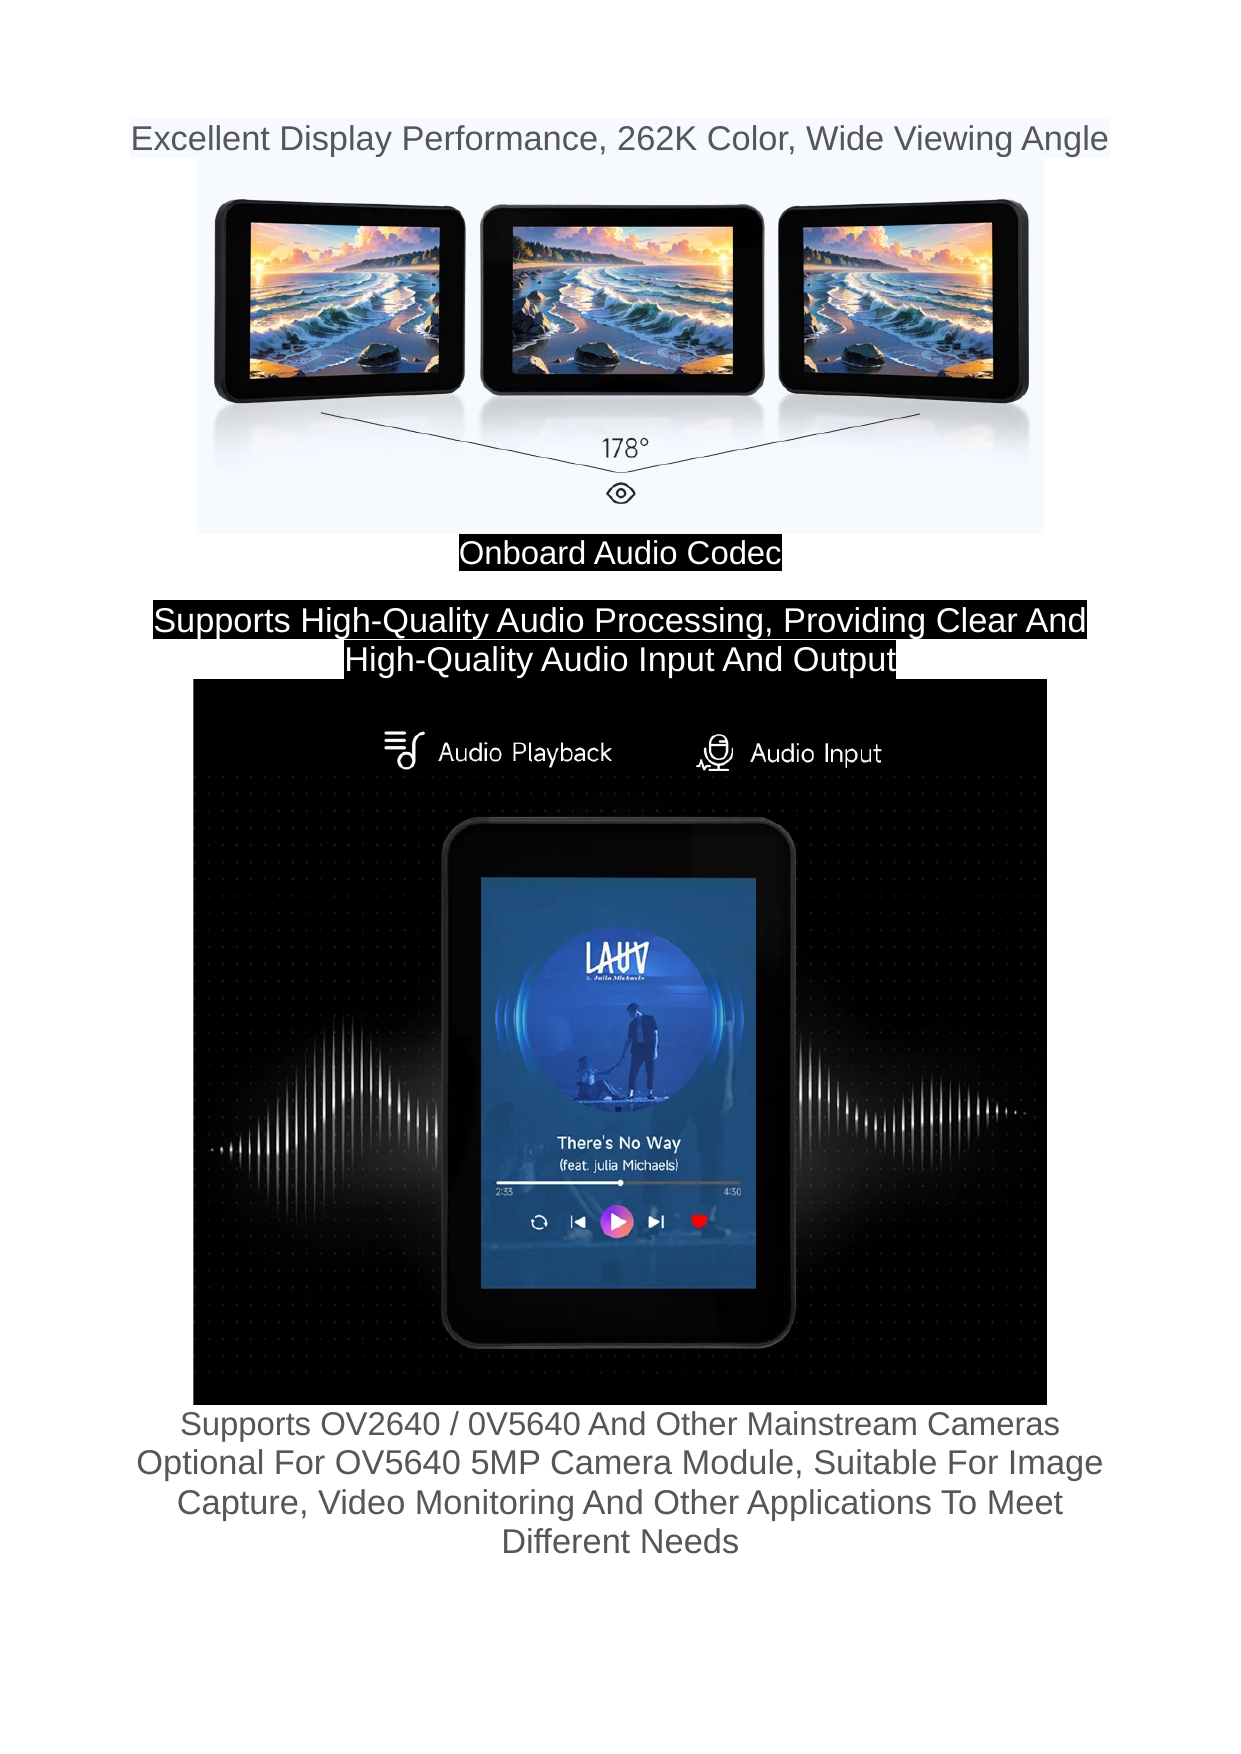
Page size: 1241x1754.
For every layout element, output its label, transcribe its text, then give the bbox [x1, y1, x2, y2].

picture [196, 157, 1044, 534]
text Optional For OV5640 5MP Camera Module, Suitable For Image Capture, Video Monitoring And Other Applications To Meet Different Needs [118, 1442, 1122, 1561]
text Onboard Audio Codec [118, 533, 1122, 571]
text Supports OV2640 / 0V5640 And Other Mainstream Cameras [118, 1405, 1122, 1442]
picture [193, 679, 1047, 1405]
text Excellent Display Performance, 262K Color, Wide Viewing Angle [118, 118, 1122, 158]
text Supports High-Quality Audio Processing, Providing Clear And High-Quality Audio Input And Output [118, 600, 1122, 679]
